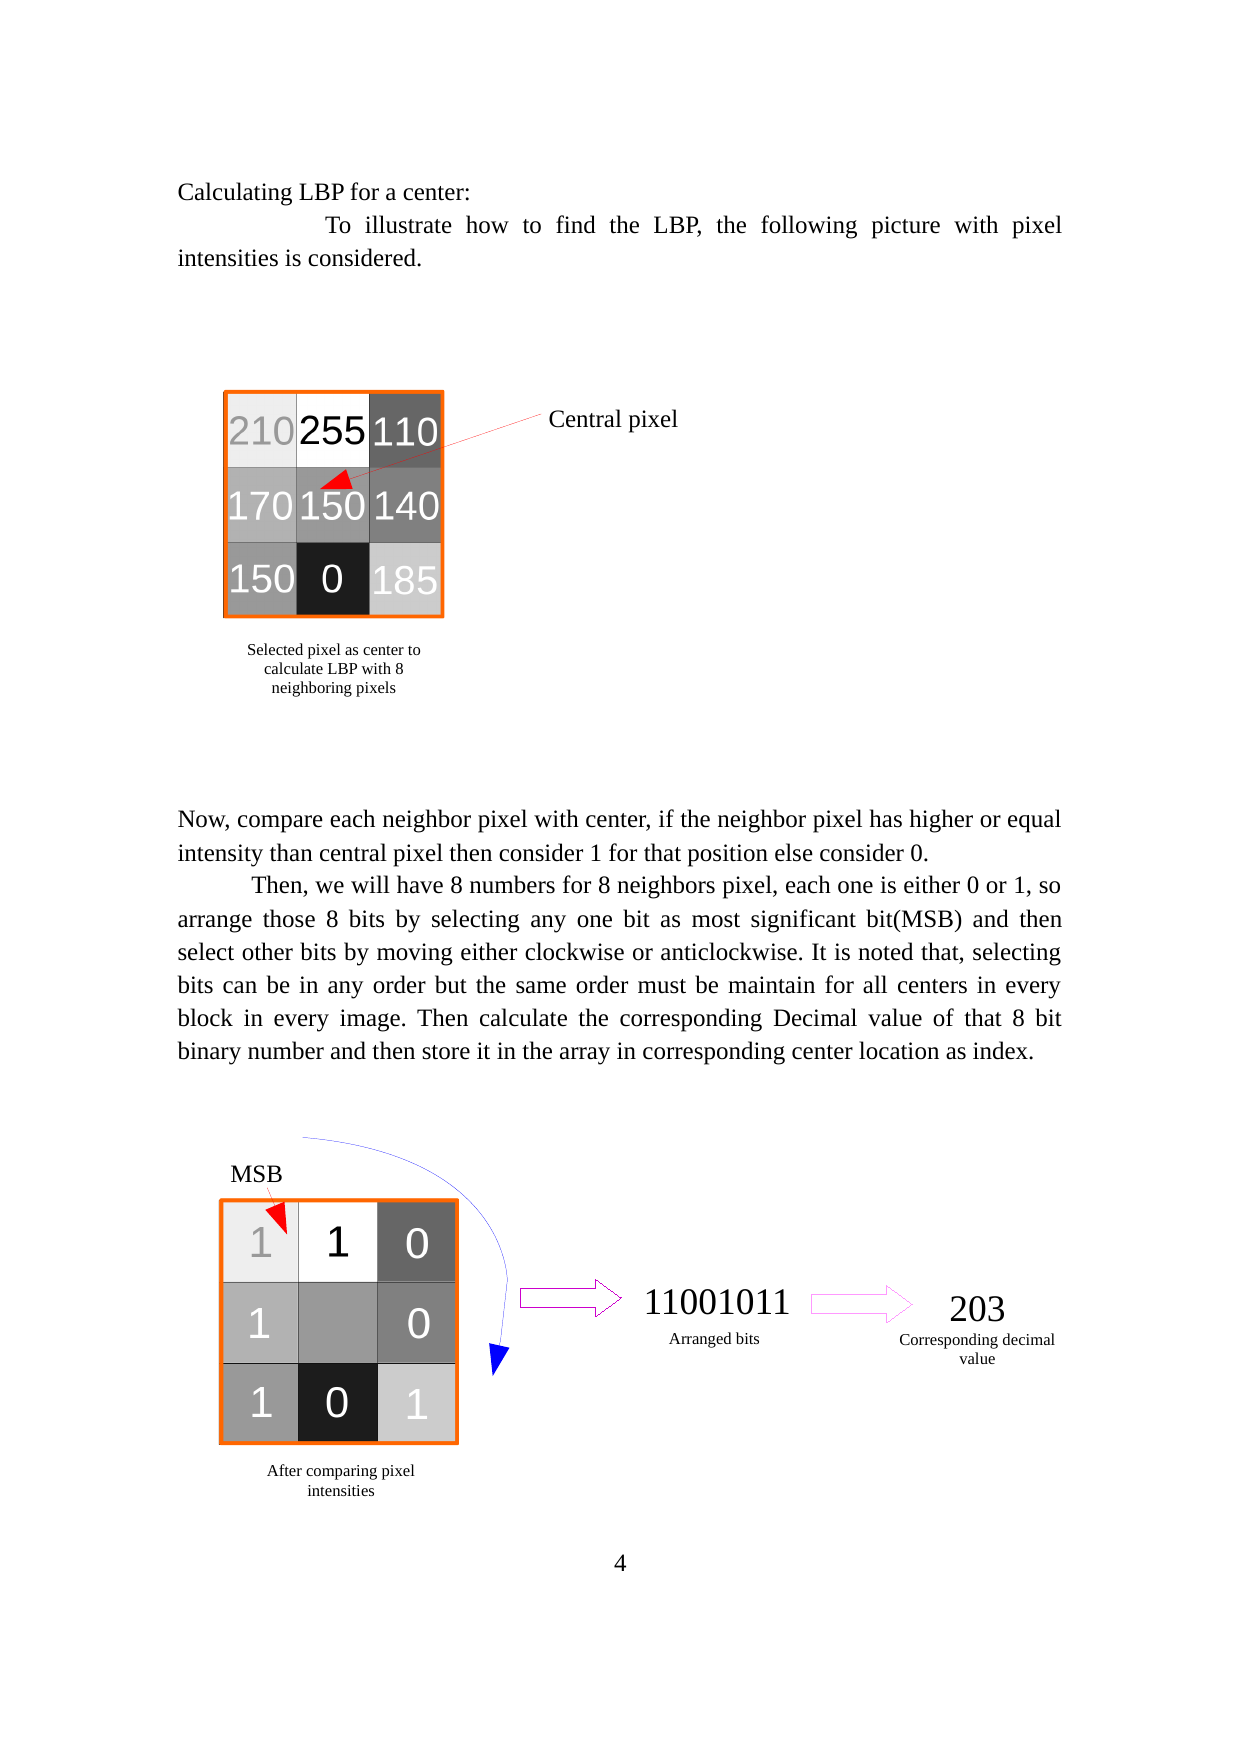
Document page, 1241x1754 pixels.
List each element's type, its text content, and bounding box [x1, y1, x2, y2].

text Calculating LBP for a center: [177, 177, 1063, 206]
text Then, we will have 8 numbers for 8 neighbors pixel, each one is either 0 or 1, so arrange those 8 bits by selecting any one bit as most significant bit(MSB) and then select other bits by moving either clockwise or anticlockwise. It is noted that, selecting bits can be in any order but the same order must be maintain for all centers in every block in every image. Then calculate the corresponding Decimal value of that 8 bit binary number and then store it in the array in corresponding center location as index. [177, 871, 1063, 1064]
picture [218, 1197, 459, 1446]
text To illustrate how to find the LBP, the following picture with pixel intensities is considered. [177, 210, 1063, 272]
text Now, compare each neighbor pixel with center, if the neighbor pixel has higher or equal intensity than central pixel then consider 1 for that position else consider 0. [177, 804, 1063, 866]
picture [222, 388, 445, 619]
